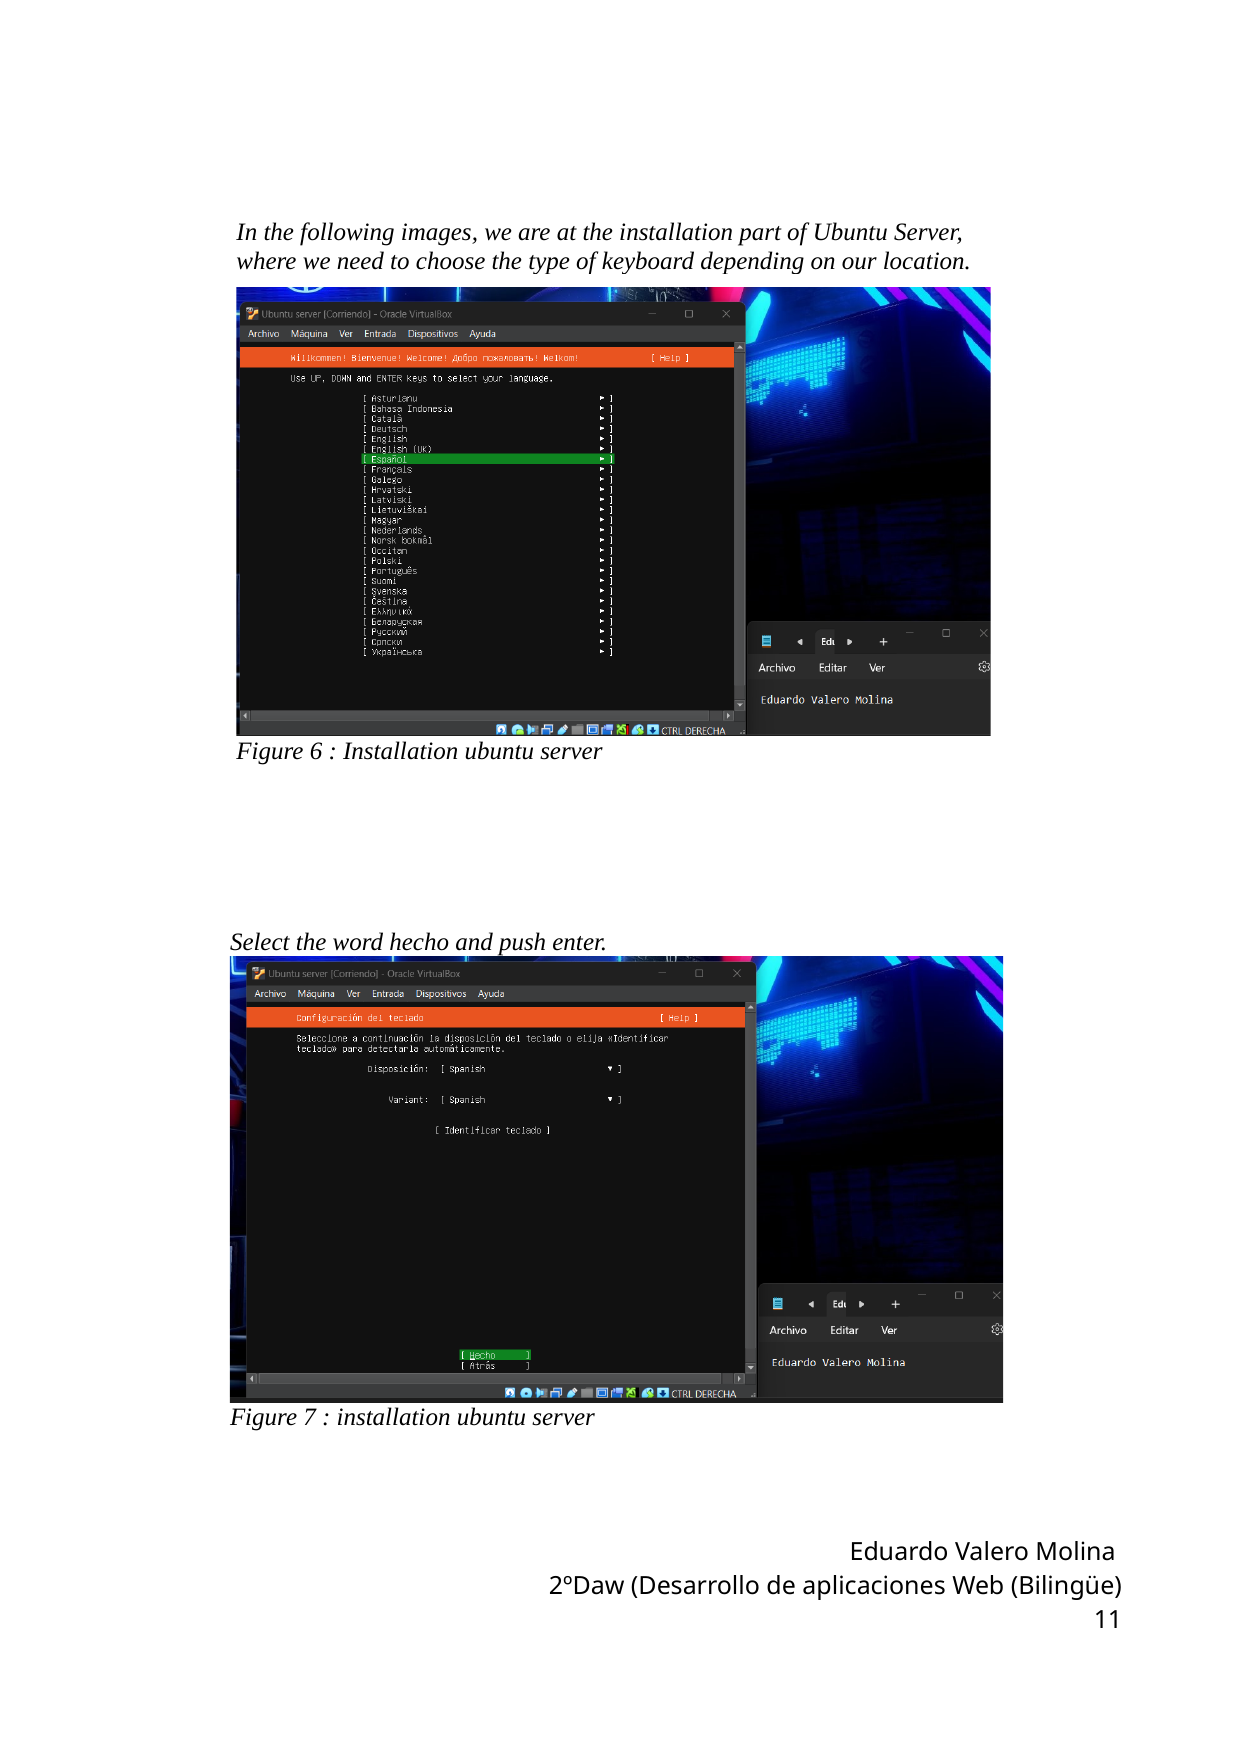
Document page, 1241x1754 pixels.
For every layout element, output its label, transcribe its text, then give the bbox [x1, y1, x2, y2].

text Figure 6 : Installation ubuntu server [236, 736, 991, 764]
text Select the word hecho and push enter. [230, 927, 1003, 956]
text Figure 7 : installation ubuntu server [230, 1403, 1003, 1431]
picture [236, 287, 991, 736]
text In the following images, we are at the installation part of Ubuntu Server, where we need to choose the type of keyboard depending on our location. [236, 217, 991, 287]
picture [229, 956, 1004, 1403]
